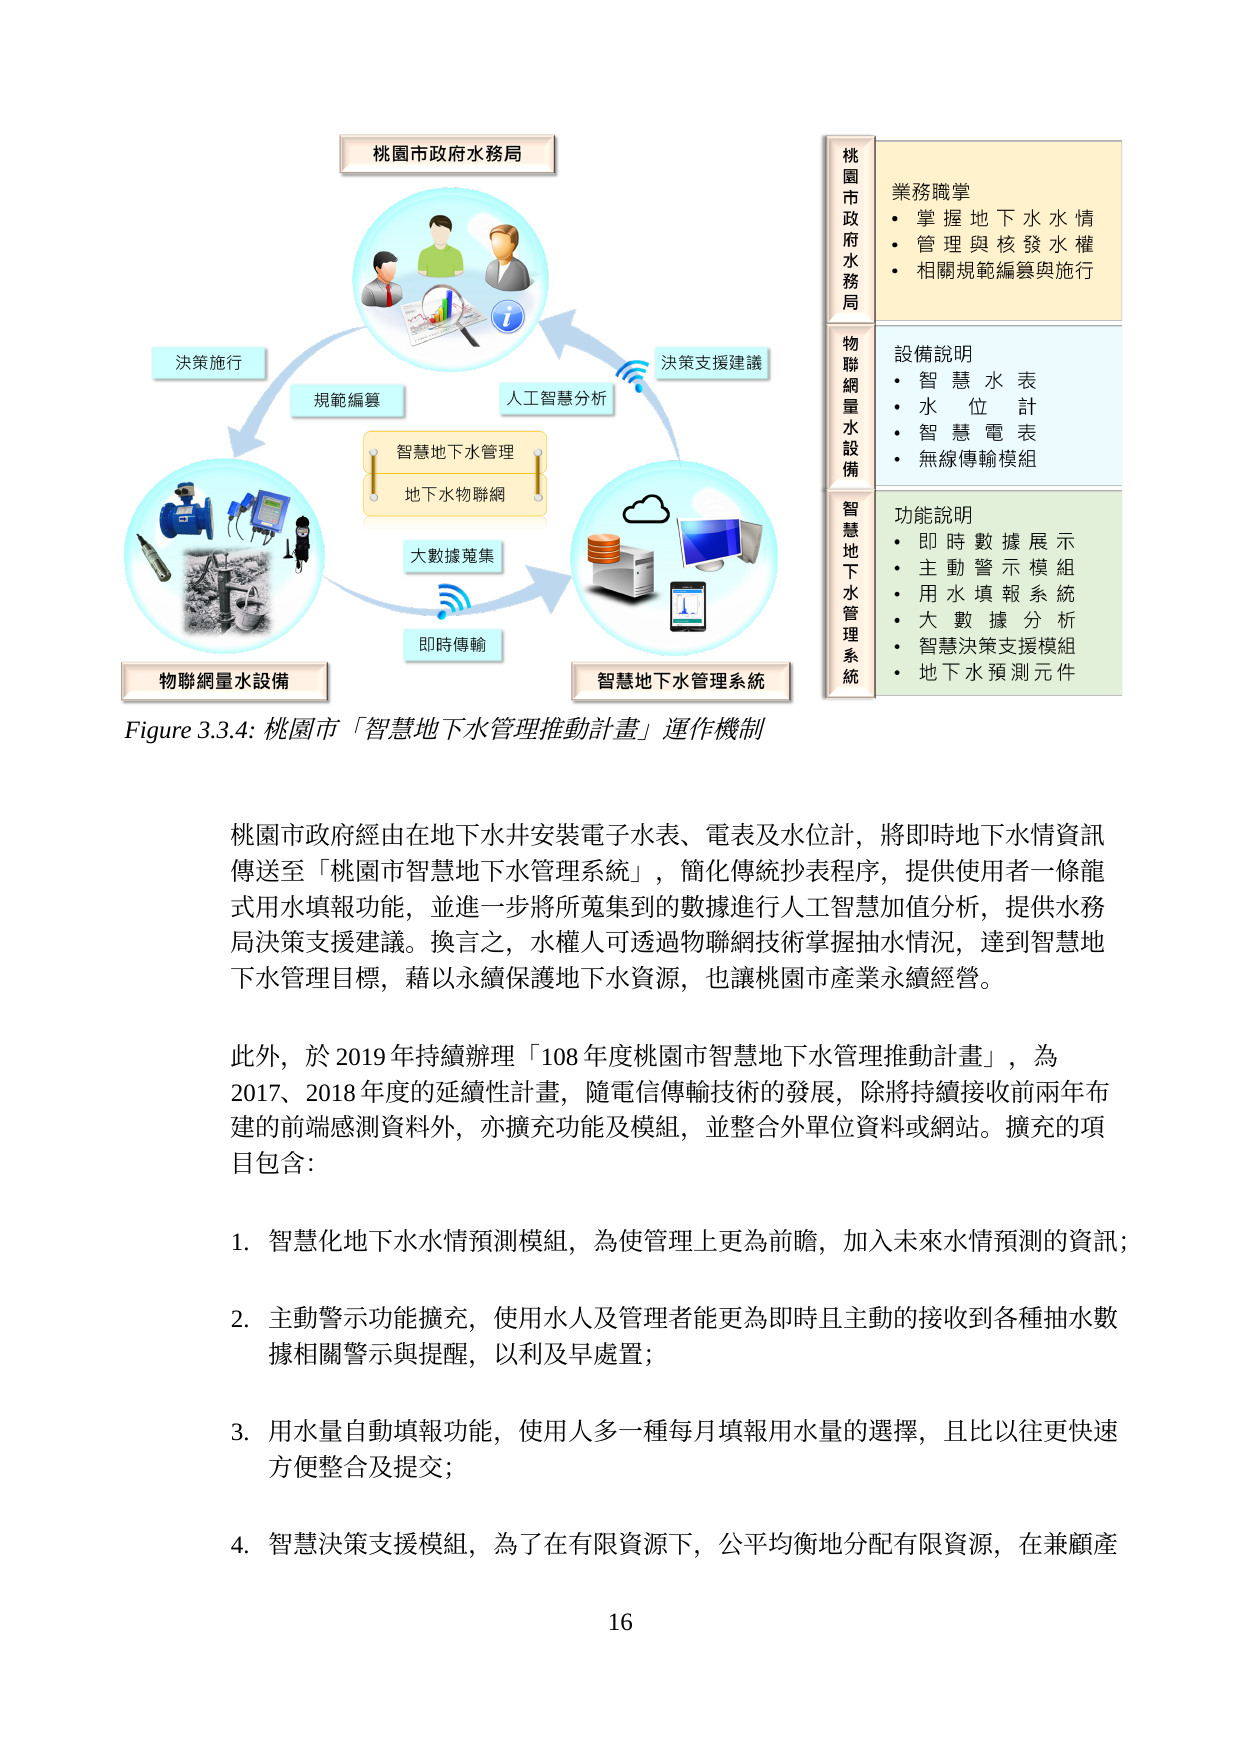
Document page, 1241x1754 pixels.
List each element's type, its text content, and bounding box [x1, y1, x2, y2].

list 智慧決策支援模組，為了在有限資源下，公平均衡地分配有限資源，在兼顧產 [231, 1525, 1122, 1561]
list 用水量自動填報功能，使用人多一種每月填報用水量的選擇，且比以往更快速方便整合及提交； [231, 1412, 1122, 1512]
list 主動警示功能擴充，使用水人及管理者能更為即時且主動的接收到各種抽水數據相關警示與提醒，以利及早處置； [231, 1298, 1122, 1399]
list 桃園市政府經由在地下水井安裝電子水表、電表及水位計，將即時地下水情資訊傳送至「桃園市智慧地下水管理系統」，簡化傳統抄表程序，提供使用者一條龍式用水填報功能，並進一步將所蒐集到的數據進行人工智慧加值分析，提供水務局決策支援建議。換言之，水權人可透過物聯網技術掌握抽水情況，達到智慧地下水管理目標，藉以永續保護地下水資源，也讓桃園市產業永續經營。 [193, 815, 1122, 1024]
list Figure 3.3.4: 桃園市「智慧地下水管理推動計畫」運作機制 [118, 710, 1122, 745]
picture [118, 130, 1123, 710]
list 智慧化地下水水情預測模組，為使管理上更為前瞻，加入未來水情預測的資訊； [231, 1221, 1122, 1286]
list 此外，於2019年持續辦理「108年度桃園市智慧地下水管理推動計畫」，為2017、2018年度的延續性計畫，隨電信傳輸技術的發展，除將持續接收前兩年布建的前端感測資料外，亦擴充功能及模組，並整合外單位資料或網站。擴充的項目包含： [193, 1036, 1122, 1209]
